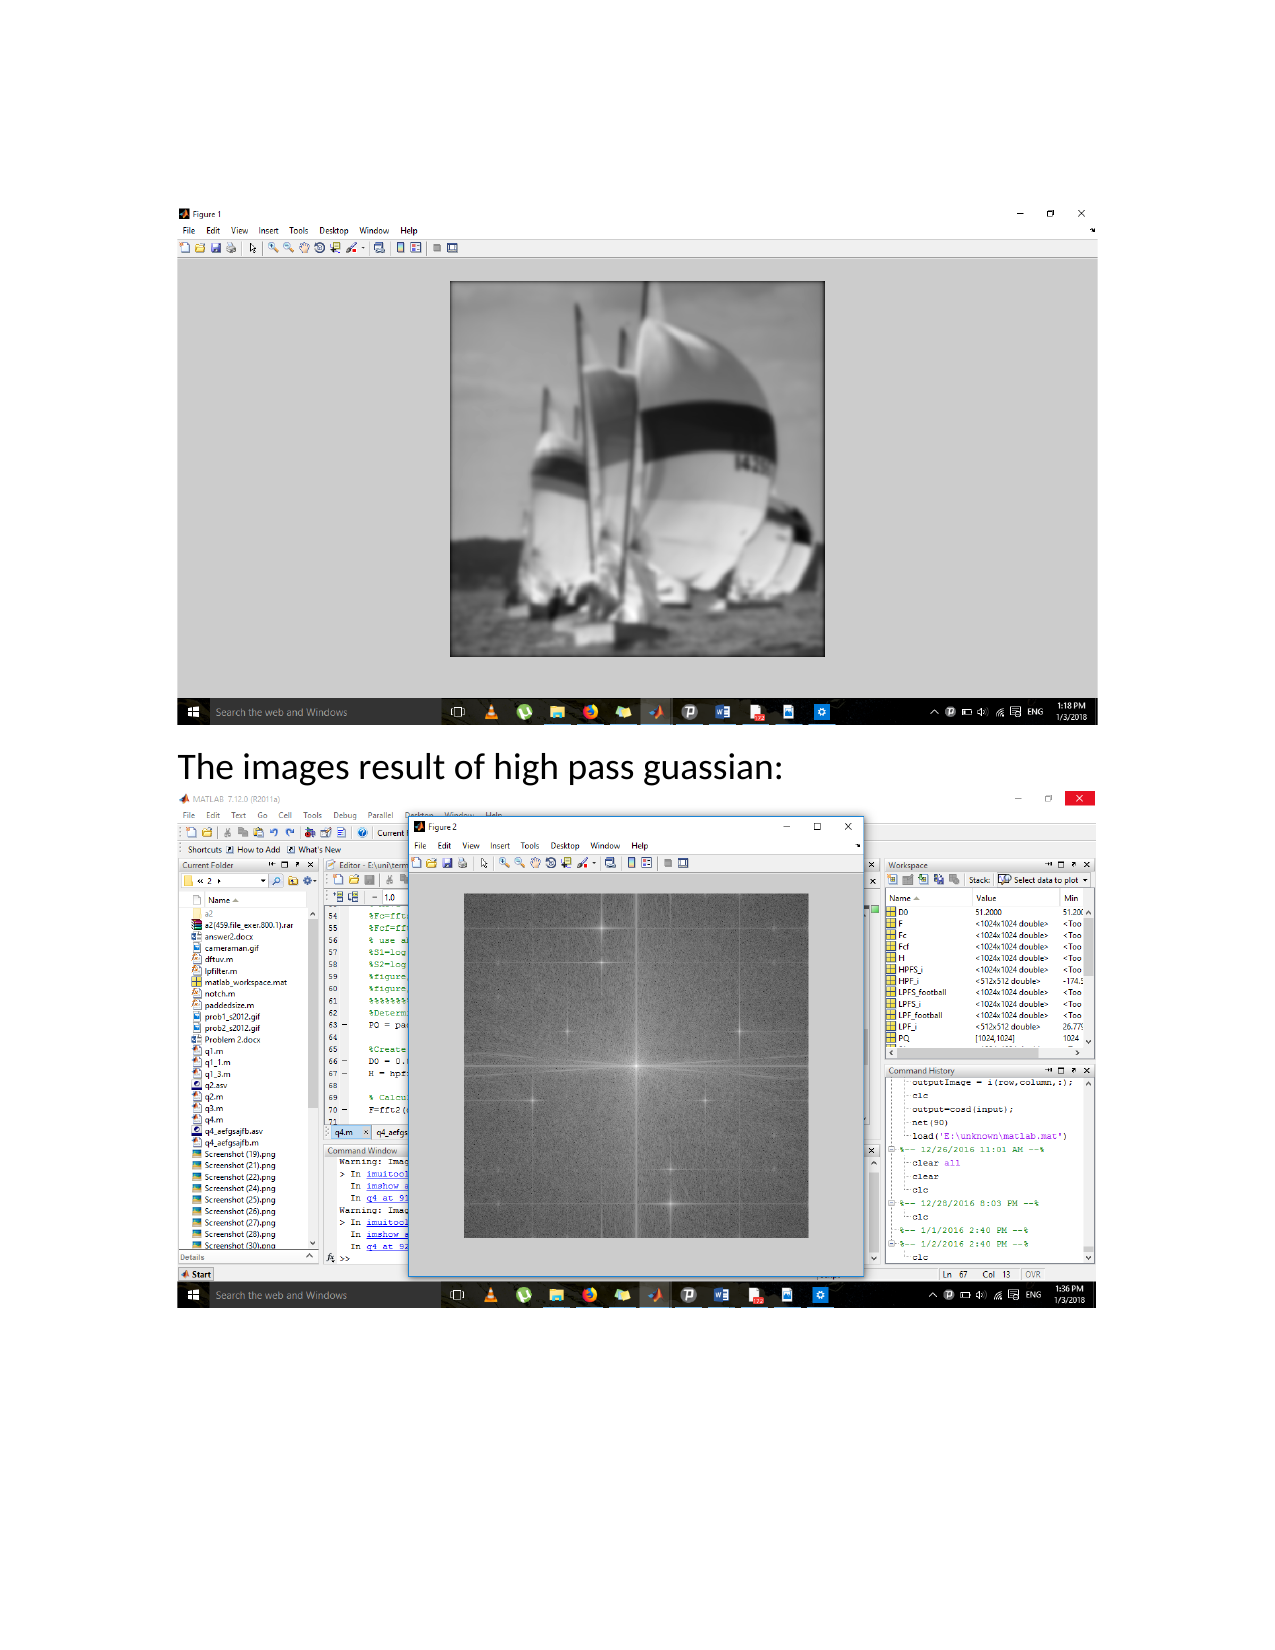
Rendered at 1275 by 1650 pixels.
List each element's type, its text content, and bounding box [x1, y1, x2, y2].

picture [177, 791, 1096, 1308]
picture [177, 206, 1098, 725]
text The images result of high pass guassian: [177, 743, 1098, 1308]
